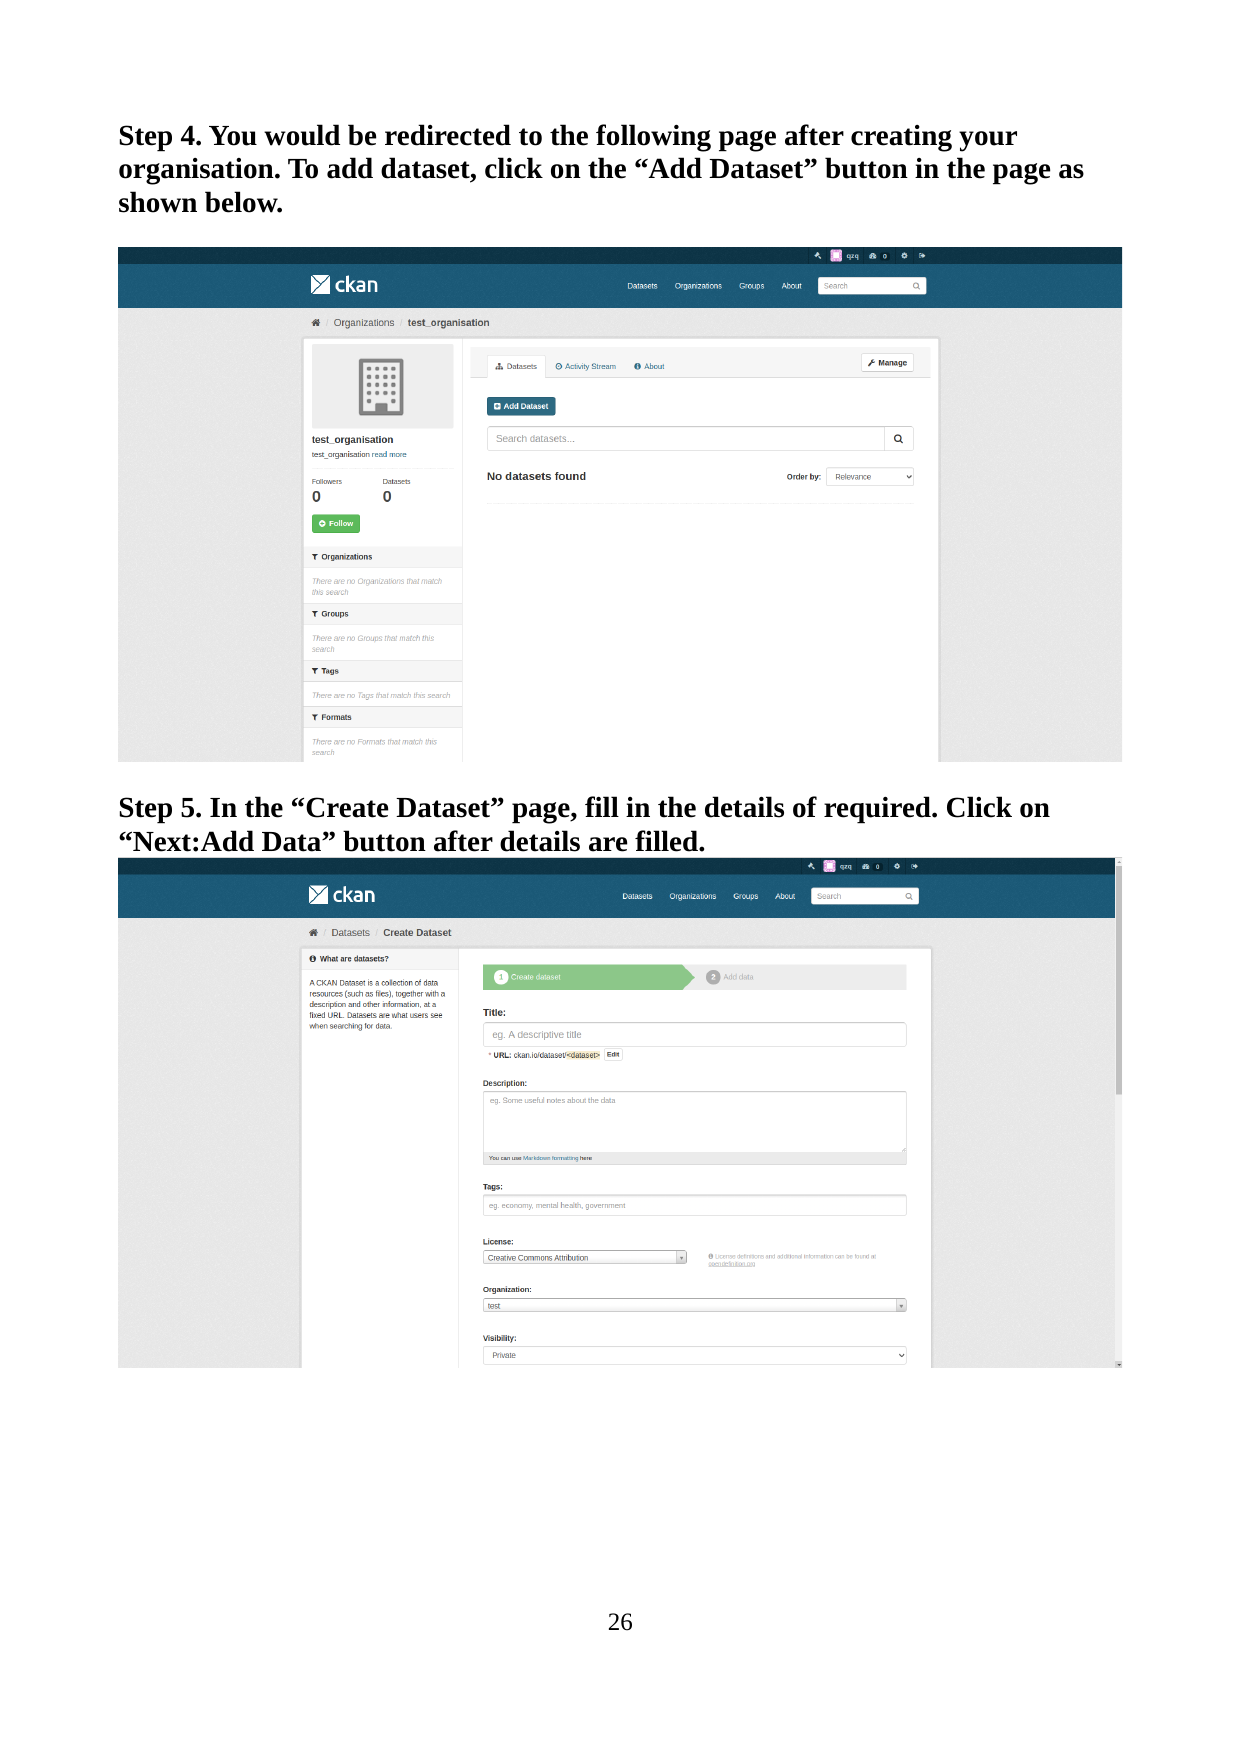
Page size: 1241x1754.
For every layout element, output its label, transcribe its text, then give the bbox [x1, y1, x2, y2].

text Step 4. You would be redirected to the following page after creating your organisation. To add dataset, click on the “Add Dataset” button in the page as shown below. [118, 118, 1122, 219]
picture [118, 247, 1123, 762]
text Step 5. In the “Create Dataset” page, fill in the details of required. Click on “Next:Add Data” button after details are filled. [118, 790, 1122, 857]
picture [118, 857, 1123, 1368]
